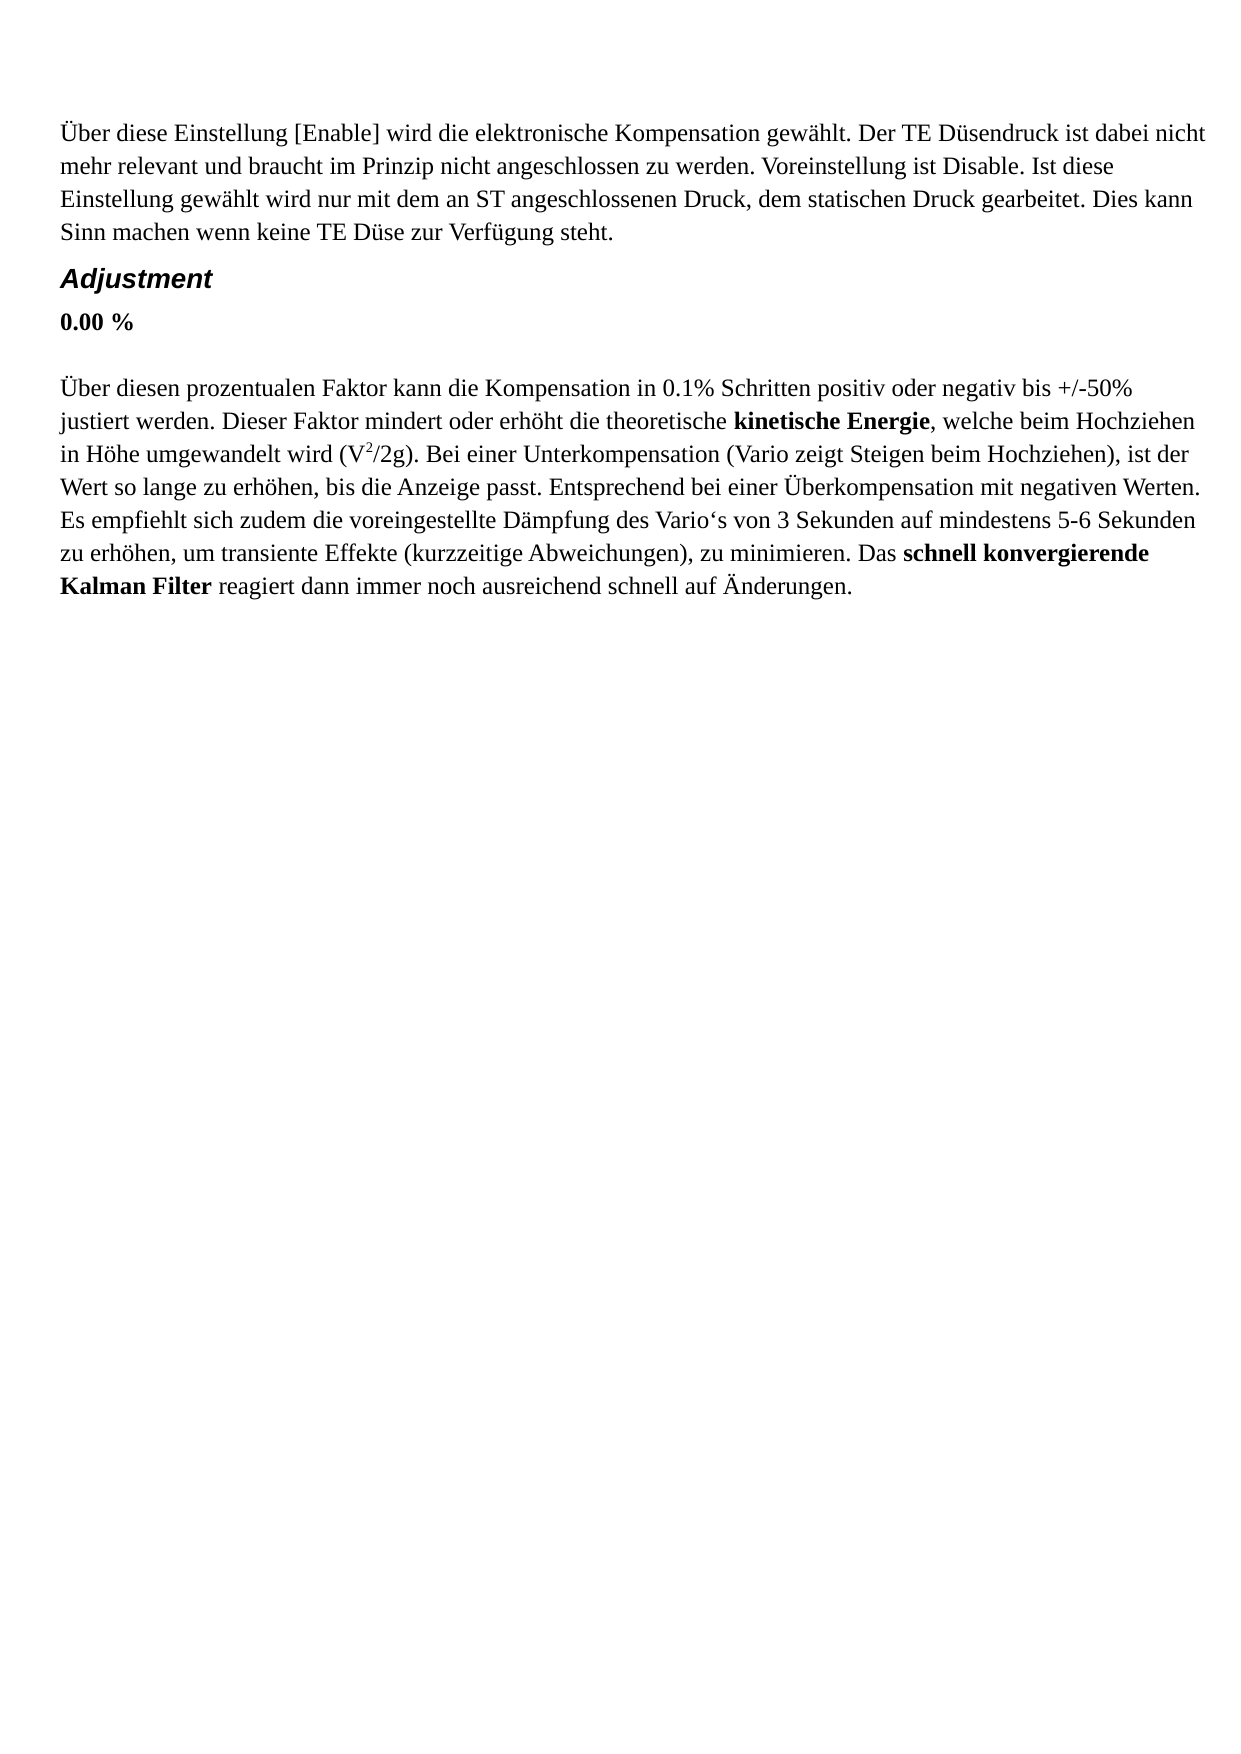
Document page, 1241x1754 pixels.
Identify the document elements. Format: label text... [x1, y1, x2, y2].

text Über diesen prozentualen Faktor kann die Kompensation in 0.1% Schritten positiv oder negativ bis +/-50% justiert werden. Dieser Faktor mindert oder erhöht die theoretische kinetische Energie, welche beim Hochziehen in Höhe umgewandelt wird (V2/2g). Bei einer Unterkompensation (Vario zeigt Steigen beim Hochziehen), ist der Wert so lange zu erhöhen, bis die Anzeige passt. Entsprechend bei einer Überkompensation mit negativen Werten. Es empfiehlt sich zudem die voreingestellte Dämpfung des Vario‘s von 3 Sekunden auf mindestens 5-6 Sekunden zu erhöhen, um transiente Effekte (kurzzeitige Abweichungen), zu minimieren. Das schnell konvergierende Kalman Filter reagiert dann immer noch ausreichend schnell auf Änderungen. [60, 373, 1207, 600]
text Über diese Einstellung [Enable] wird die elektronische Kompensation gewählt. Der TE Düsendruck ist dabei nicht mehr relevant und braucht im Prinzip nicht angeschlossen zu werden. Voreinstellung ist Disable. Ist diese Einstellung gewählt wird nur mit dem an ST angeschlossenen Druck, dem statischen Druck gearbeitet. Dies kann Sinn machen wenn keine TE Düse zur Verfügung steht. [60, 118, 1207, 246]
subtitle Adjustment [60, 263, 1207, 294]
text 0.00 % [60, 307, 1207, 336]
